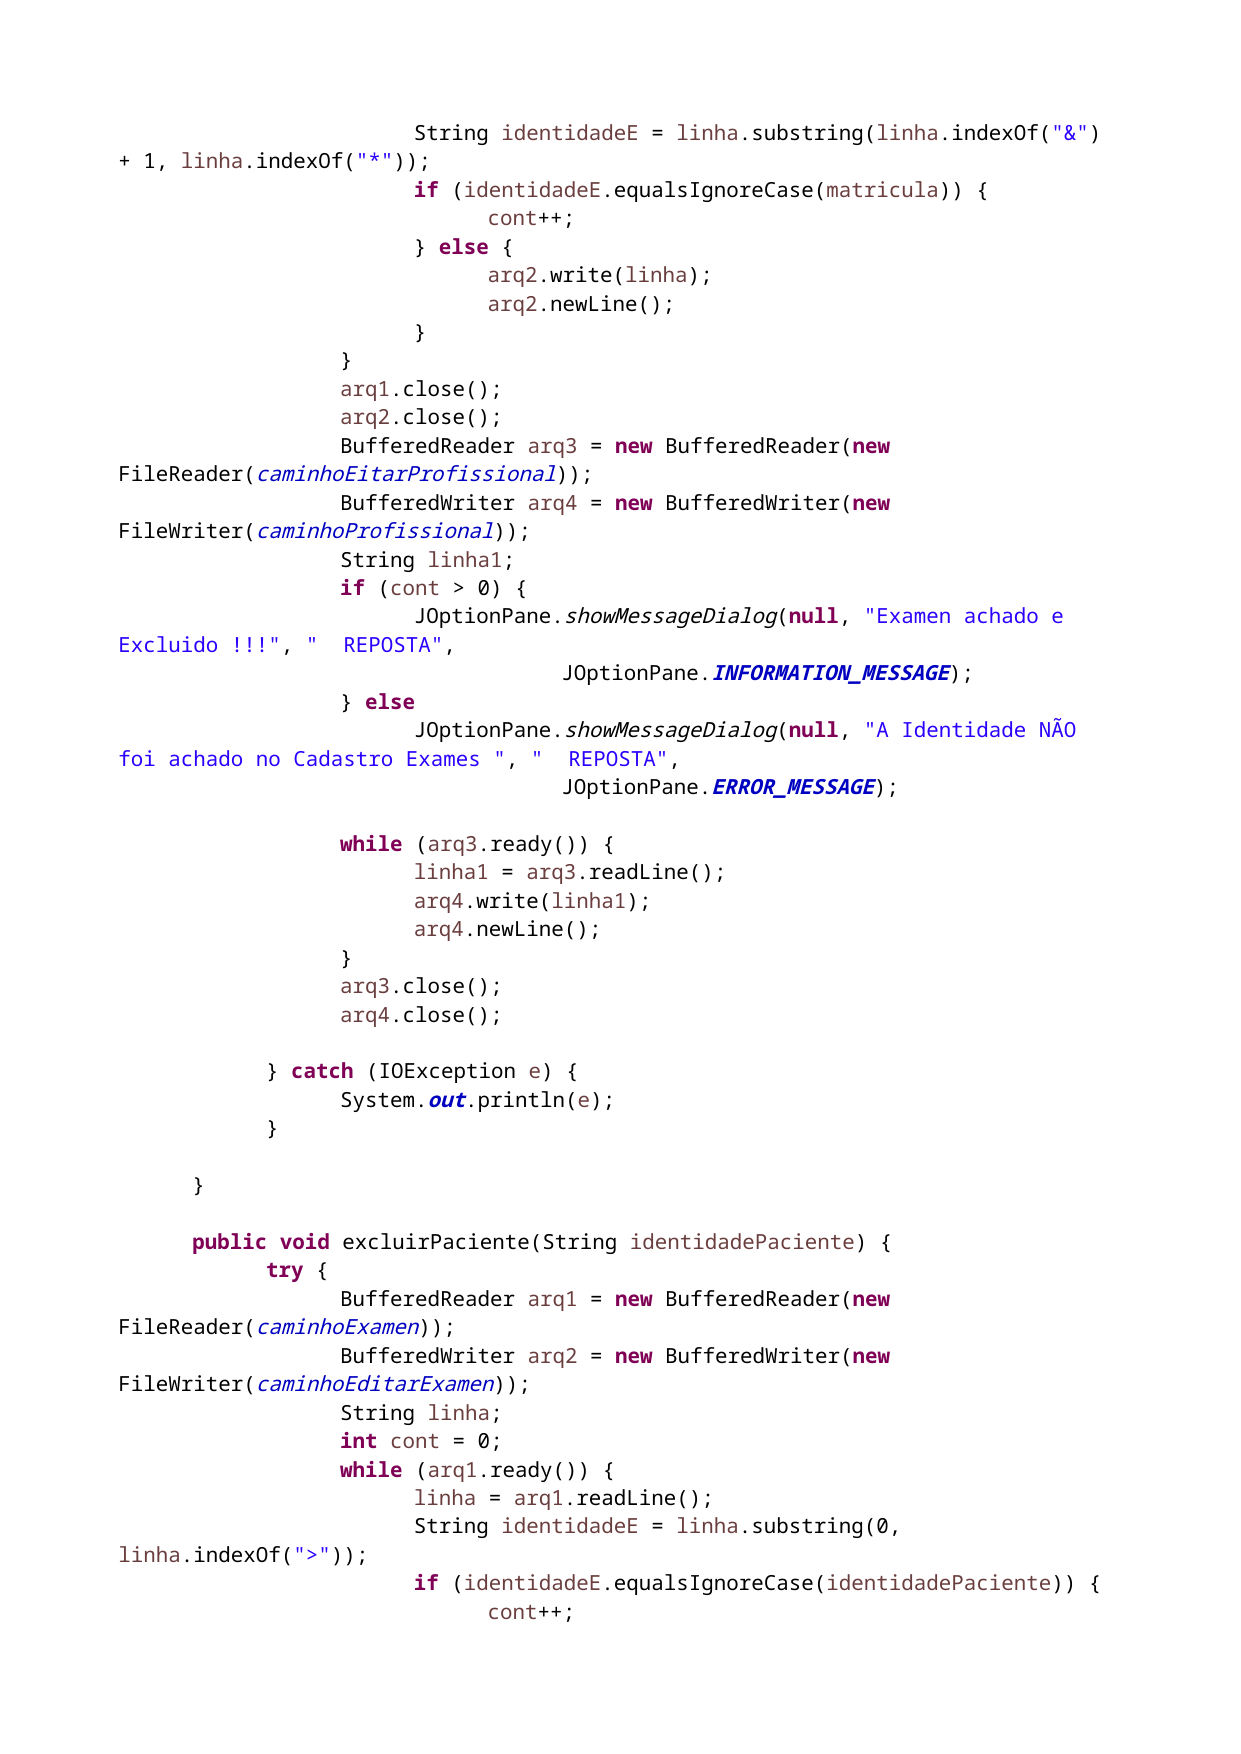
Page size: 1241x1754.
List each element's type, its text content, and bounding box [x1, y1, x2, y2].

text cont++; [118, 1597, 1122, 1625]
text arq4.close(); [118, 1000, 1122, 1028]
text String linha1; [118, 545, 1122, 573]
text } [118, 317, 1122, 346]
text try { [118, 1256, 1122, 1284]
text } [118, 1170, 1122, 1199]
text } else { [118, 232, 1122, 260]
text BufferedReader arq3 = new BufferedReader(new FileReader(caminhoEitarProfissional)); [118, 431, 1122, 488]
text BufferedWriter arq4 = new BufferedWriter(new FileWriter(caminhoProfissional)); [118, 488, 1122, 545]
text } [118, 346, 1122, 374]
text while (arq1.ready()) { [118, 1455, 1122, 1483]
text String linha; [118, 1398, 1122, 1426]
text String identidadeE = linha.substring(0, linha.indexOf(">")); [118, 1512, 1122, 1568]
text arq4.write(linha1); [118, 886, 1122, 914]
text arq3.close(); [118, 971, 1122, 1000]
text JOptionPane.ERROR_MESSAGE); [118, 772, 1122, 801]
text JOptionPane.showMessageDialog(null, "Examen achado e Excluido !!!", " REPOSTA", [118, 602, 1122, 658]
text } [118, 943, 1122, 971]
text BufferedReader arq1 = new BufferedReader(new FileReader(caminhoExamen)); [118, 1284, 1122, 1341]
text } else [118, 687, 1122, 715]
text public void excluirPaciente(String identidadePaciente) { [118, 1227, 1122, 1256]
text cont++; [118, 203, 1122, 232]
text arq2.close(); [118, 402, 1122, 431]
text linha1 = arq3.readLine(); [118, 857, 1122, 886]
text System.out.println(e); [118, 1085, 1122, 1113]
text while (arq3.ready()) { [118, 829, 1122, 857]
text } catch (IOException e) { [118, 1057, 1122, 1085]
text BufferedWriter arq2 = new BufferedWriter(new FileWriter(caminhoEditarExamen)); [118, 1341, 1122, 1398]
text if (identidadeE.equalsIgnoreCase(matricula)) { [118, 175, 1122, 203]
text } [118, 1113, 1122, 1142]
text arq2.write(linha); [118, 260, 1122, 289]
text int cont = 0; [118, 1426, 1122, 1455]
text arq4.newLine(); [118, 914, 1122, 943]
text arq1.close(); [118, 374, 1122, 402]
text if (cont > 0) { [118, 573, 1122, 602]
text JOptionPane.INFORMATION_MESSAGE); [118, 658, 1122, 687]
text linha = arq1.readLine(); [118, 1483, 1122, 1512]
text if (identidadeE.equalsIgnoreCase(identidadePaciente)) { [118, 1568, 1122, 1597]
text arq2.newLine(); [118, 289, 1122, 317]
text JOptionPane.showMessageDialog(null, "A Identidade NÃO foi achado no Cadastro Exames ", " REPOSTA", [118, 715, 1122, 772]
text String identidadeE = linha.substring(linha.indexOf("&") + 1, linha.indexOf("*")); [118, 118, 1122, 175]
